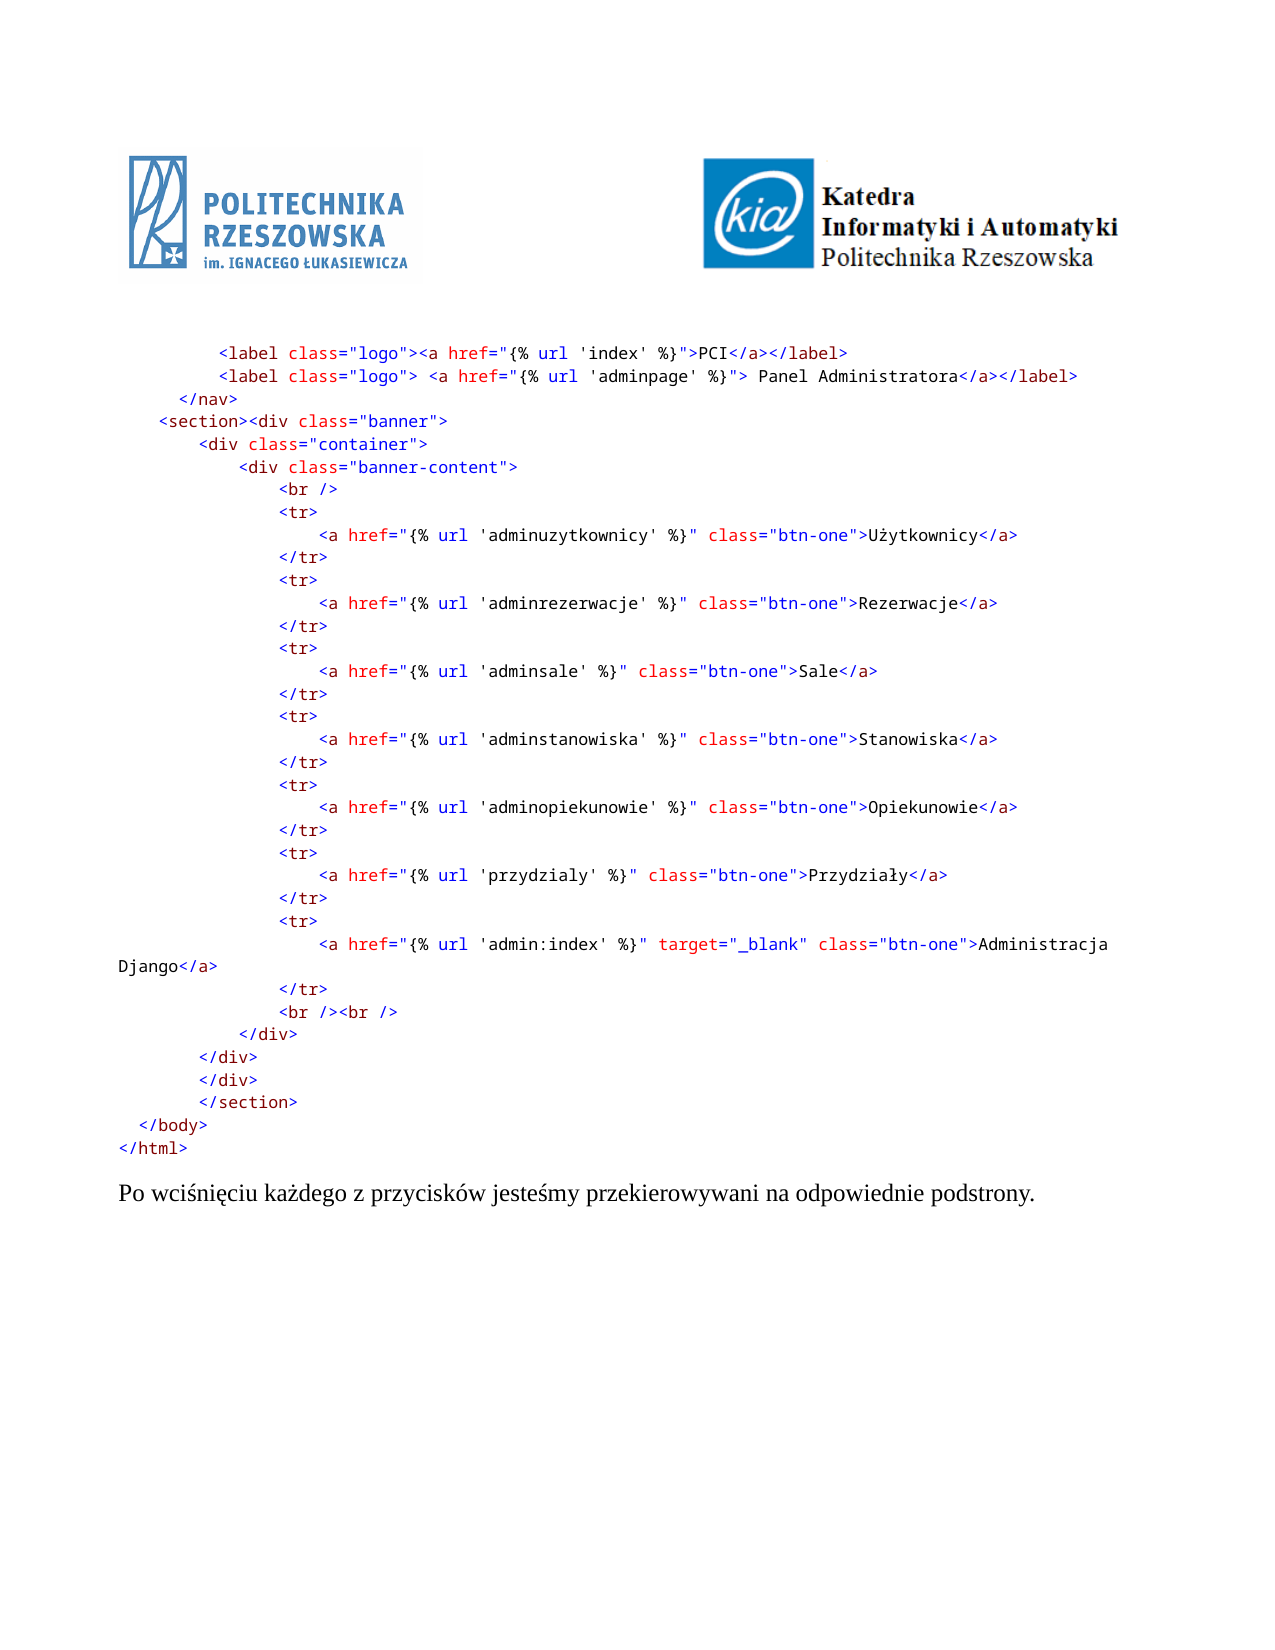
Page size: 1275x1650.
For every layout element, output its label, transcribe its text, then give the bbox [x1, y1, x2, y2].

text <a href="{% url 'adminopiekunowie' %}" class="btn-one">Opiekunowie</a> [118, 796, 1157, 819]
text </html> [118, 1137, 1157, 1159]
text <section><div class="banner"> [118, 410, 1157, 433]
text </tr> [118, 751, 1157, 773]
text </div> [118, 1023, 1157, 1046]
text <a href="{% url 'przydzialy' %}" class="btn-one">Przydziały</a> [118, 864, 1157, 887]
text <tr> [118, 637, 1157, 660]
text <div class="banner-content"> [118, 455, 1157, 478]
text <label class="logo"><a href="{% url 'index' %}">PCI</a></label> [118, 342, 1157, 364]
text <tr> [118, 841, 1157, 864]
text <tr> [118, 909, 1157, 932]
picture [685, 143, 1147, 286]
text </nav> [118, 387, 1157, 410]
text </tr> [118, 614, 1157, 637]
text Po wciśnięciu każdego z przycisków jesteśmy przekierowywani na odpowiednie podstrony. [118, 1178, 1157, 1207]
text </section> [118, 1091, 1157, 1114]
text <br /> [118, 478, 1157, 501]
picture [118, 147, 423, 284]
text <tr> [118, 501, 1157, 523]
text <a href="{% url 'admin:index' %}" target="_blank" class="btn-one">Administracja Django</a> [118, 932, 1157, 978]
text </div> [118, 1068, 1157, 1091]
text </body> [118, 1114, 1157, 1137]
text <a href="{% url 'adminrezerwacje' %}" class="btn-one">Rezerwacje</a> [118, 592, 1157, 614]
text <tr> [118, 569, 1157, 592]
text <tr> [118, 705, 1157, 728]
text <tr> [118, 773, 1157, 796]
text </tr> [118, 682, 1157, 705]
text <div class="container"> [118, 433, 1157, 455]
text </tr> [118, 546, 1157, 569]
text </tr> [118, 887, 1157, 909]
text </tr> [118, 819, 1157, 841]
text </div> [118, 1046, 1157, 1068]
text <a href="{% url 'adminstanowiska' %}" class="btn-one">Stanowiska</a> [118, 728, 1157, 751]
text <label class="logo"> <a href="{% url 'adminpage' %}"> Panel Administratora</a></label> [118, 364, 1157, 387]
text <a href="{% url 'adminsale' %}" class="btn-one">Sale</a> [118, 660, 1157, 682]
text </tr> [118, 978, 1157, 1000]
text <br /><br /> [118, 1000, 1157, 1023]
text <a href="{% url 'adminuzytkownicy' %}" class="btn-one">Użytkownicy</a> [118, 523, 1157, 546]
